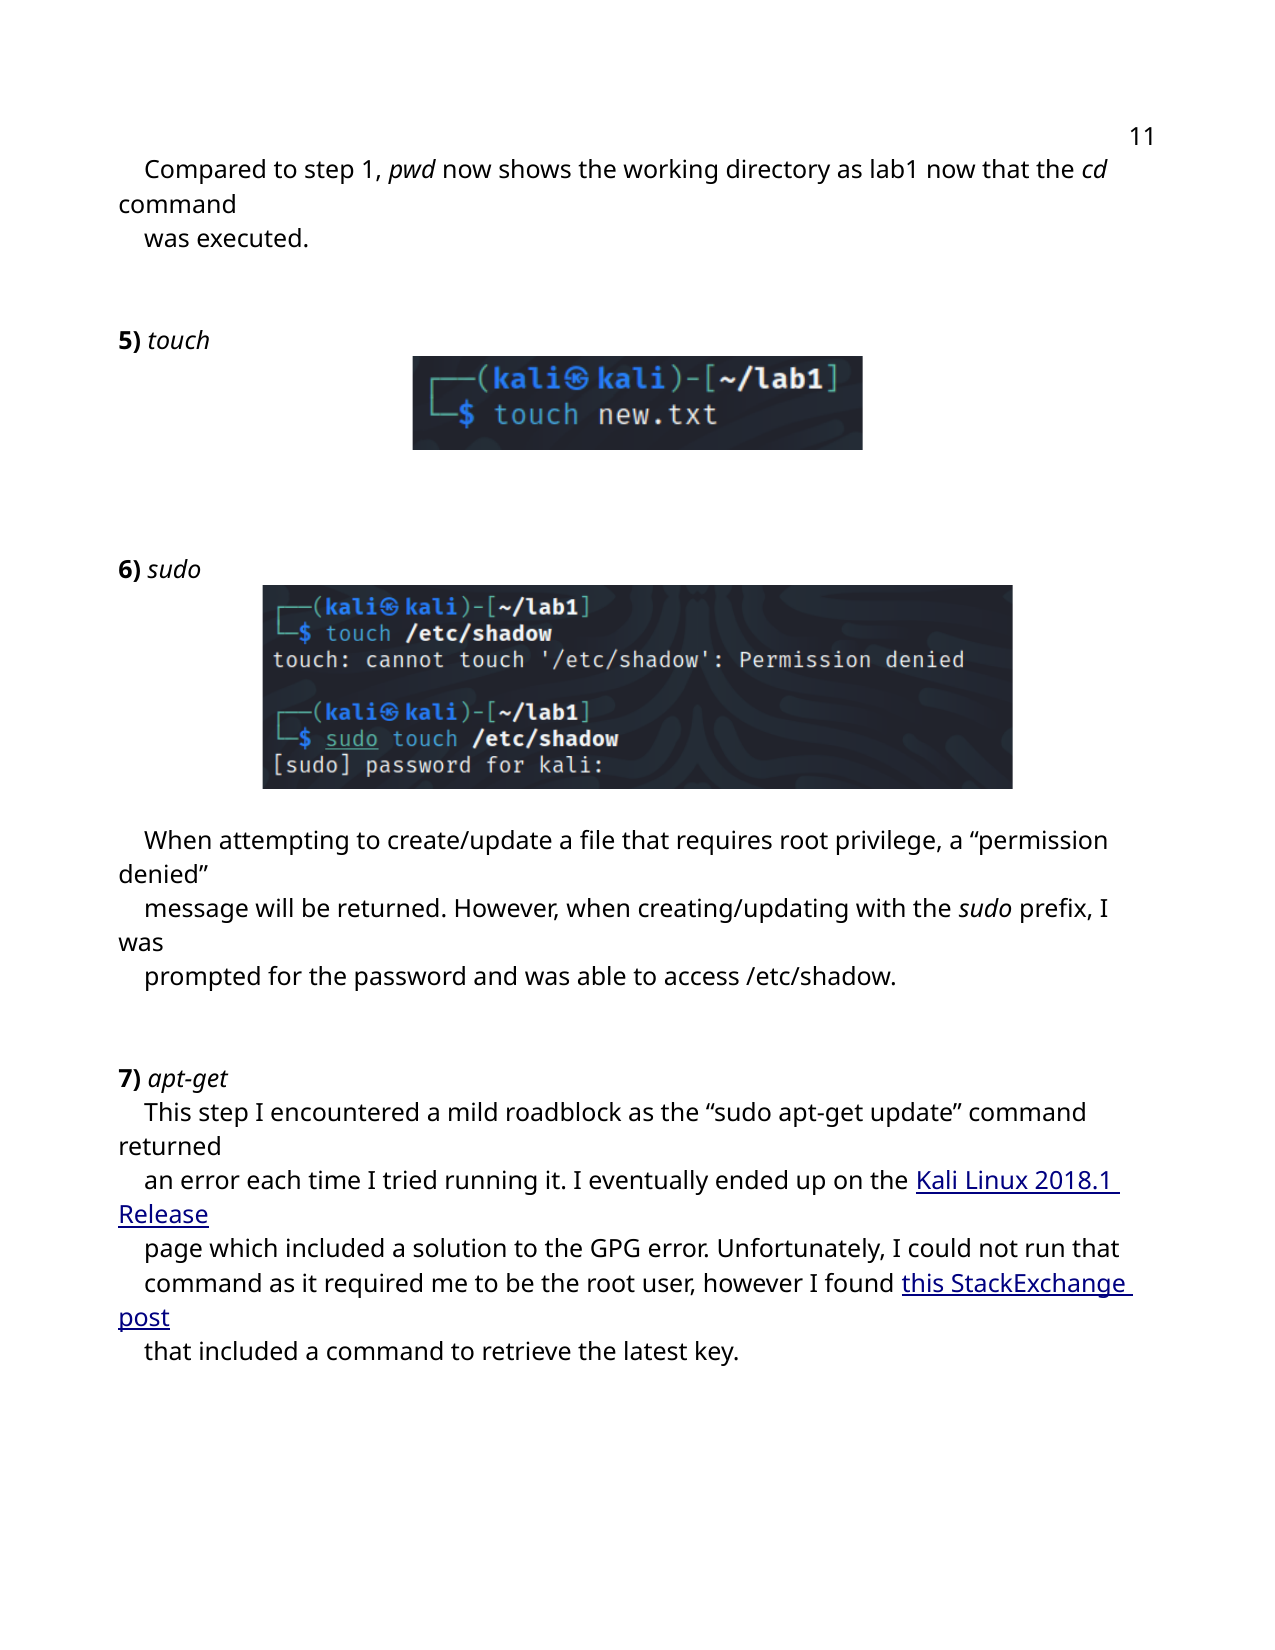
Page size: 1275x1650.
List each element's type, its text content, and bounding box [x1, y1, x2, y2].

picture [412, 356, 863, 450]
text This step I encountered a mild roadblock as the “sudo apt-get update” command returned [118, 1095, 1157, 1163]
text that included a command to retrieve the latest key. [118, 1333, 1157, 1367]
text 5) touch [118, 322, 1157, 357]
text message will be returned. However, when creating/updating with the sudo prefix, I was [118, 891, 1157, 959]
text 6) sudo [118, 552, 1157, 586]
text prompted for the password and was able to access /etc/shadow. [118, 959, 1157, 993]
text When attempting to create/update a file that requires root privilege, a “permission denied” [118, 822, 1157, 891]
text 7) apt-get [118, 1061, 1157, 1095]
text command as it required me to be the root user, however I found this StackExchange post [118, 1265, 1157, 1333]
text was executed. [118, 220, 1157, 254]
picture [262, 585, 1013, 789]
text page which included a solution to the GPG error. Unfortunately, I could not run that [118, 1231, 1157, 1265]
text an error each time I tried running it. I eventually ended up on the Kali Linux 2018.1 Release [118, 1163, 1157, 1231]
text Compared to step 1, pwd now shows the working directory as lab1 now that the cd command [118, 152, 1157, 220]
